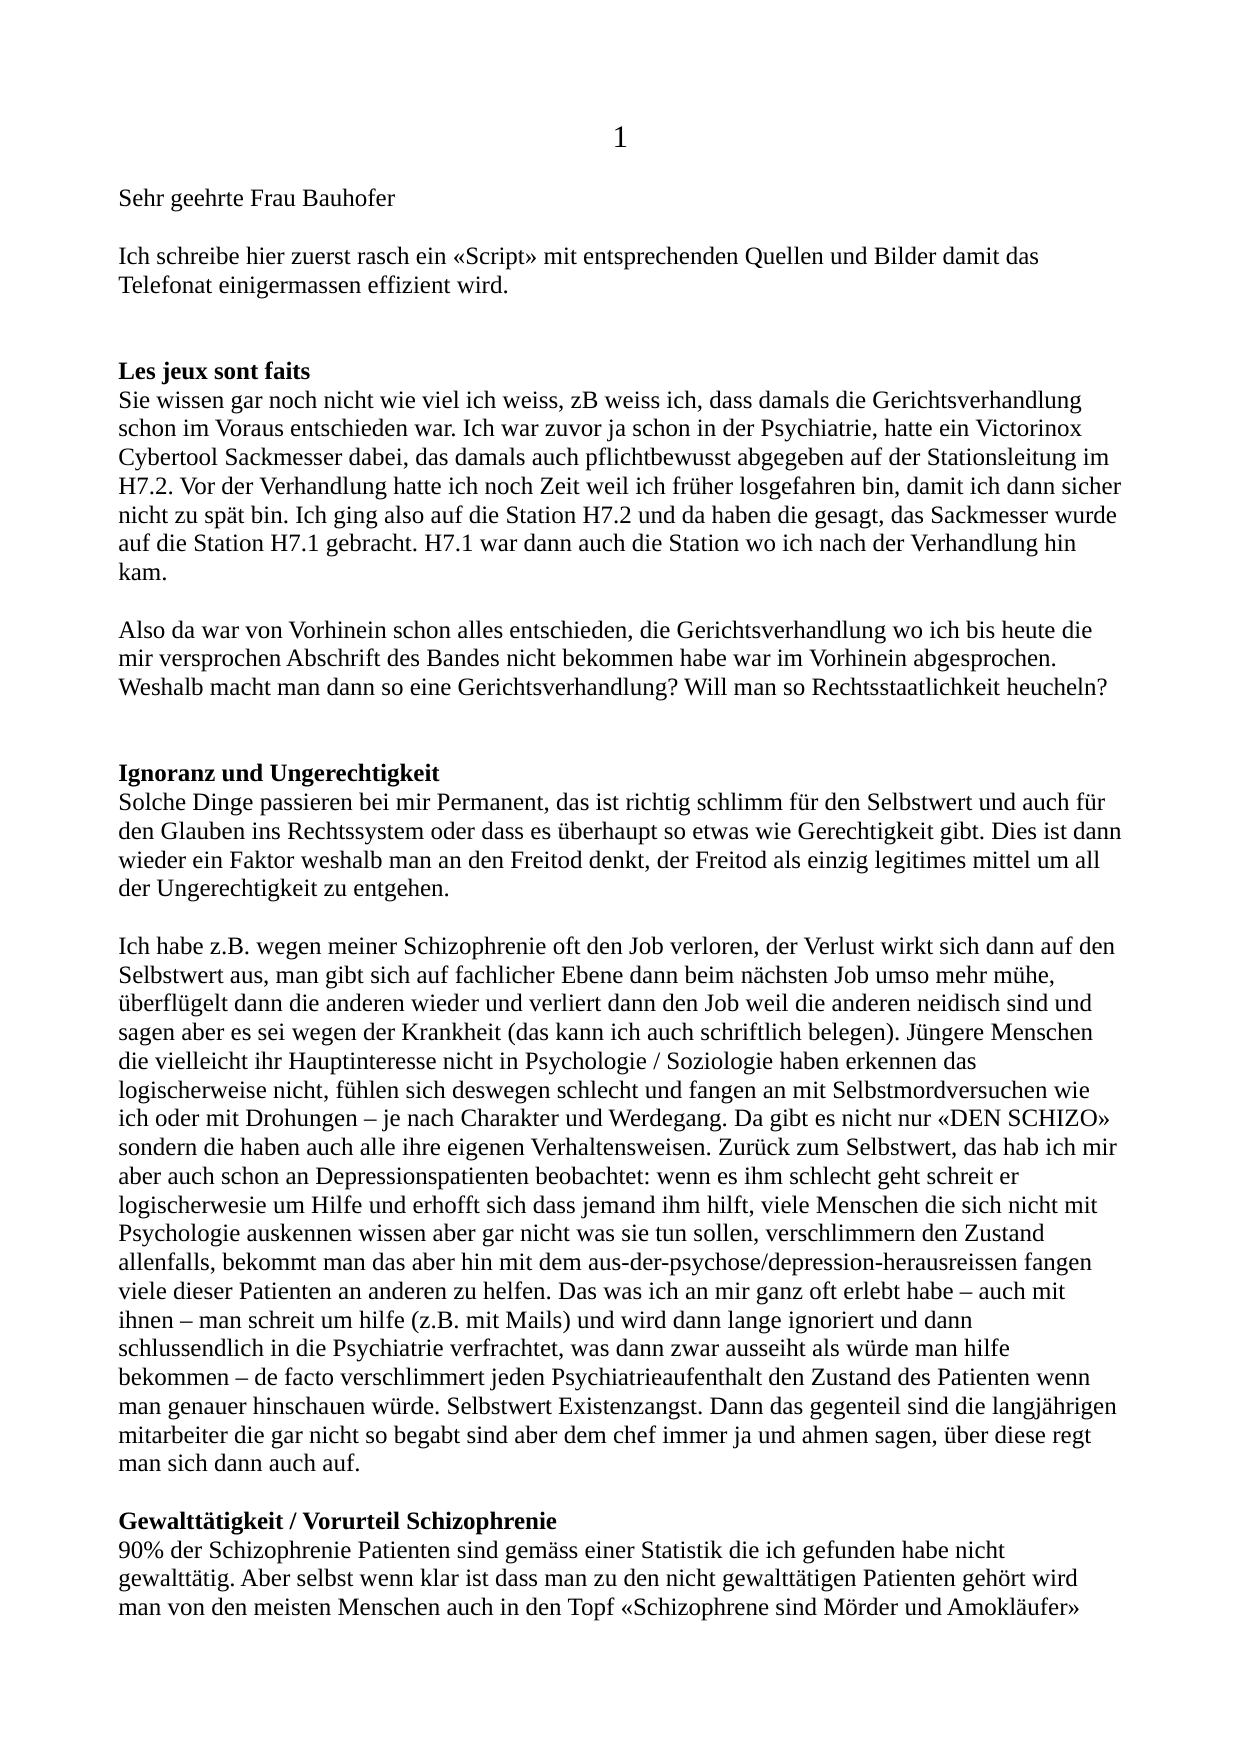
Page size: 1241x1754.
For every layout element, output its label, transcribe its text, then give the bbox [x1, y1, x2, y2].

text Ich habe z.B. wegen meiner Schizophrenie oft den Job verloren, der Verlust wirkt sich dann auf den Selbstwert aus, man gibt sich auf fachlicher Ebene dann beim nächsten Job umso mehr mühe, überflügelt dann die anderen wieder und verliert dann den Job weil die anderen neidisch sind und sagen aber es sei wegen der Krankheit (das kann ich auch schriftlich belegen). Jüngere Menschen die vielleicht ihr Hauptinteresse nicht in Psychologie / Soziologie haben erkennen das logischerweise nicht, fühlen sich deswegen schlecht und fangen an mit Selbstmordversuchen wie ich oder mit Drohungen – je nach Charakter und Werdegang. Da gibt es nicht nur «DEN SCHIZO» sondern die haben auch alle ihre eigenen Verhaltensweisen. Zurück zum Selbstwert, das hab ich mir aber auch schon an Depressionspatienten beobachtet: wenn es ihm schlecht geht schreit er logischerwesie um Hilfe und erhofft sich dass jemand ihm hilft, viele Menschen die sich nicht mit Psychologie auskennen wissen aber gar nicht was sie tun sollen, verschlimmern den Zustand allenfalls, bekommt man das aber hin mit dem aus-der-psychose/depression-herausreissen fangen viele dieser Patienten an anderen zu helfen. Das was ich an mir ganz oft erlebt habe – auch mit ihnen – man schreit um hilfe (z.B. mit Mails) und wird dann lange ignoriert und dann schlussendlich in die Psychiatrie verfrachtet, was dann zwar ausseiht als würde man hilfe bekommen – de facto verschlimmert jeden Psychiatrieaufenthalt den Zustand des Patienten wenn man genauer hinschauen würde. Selbstwert Existenzangst. Dann das gegenteil sind die langjährigen mitarbeiter die gar nicht so begabt sind aber dem chef immer ja und ahmen sagen, über diese regt man sich dann auch auf. [118, 931, 1122, 1477]
text Solche Dinge passieren bei mir Permanent, das ist richtig schlimm für den Selbstwert und auch für den Glauben ins Rechtssystem oder dass es überhaupt so etwas wie Gerechtigkeit gibt. Dies ist dann wieder ein Faktor weshalb man an den Freitod denkt, der Freitod als einzig legitimes mittel um all der Ungerechtigkeit zu entgehen. [118, 787, 1122, 902]
text Les jeux sont faits [118, 356, 1122, 385]
text Ich schreibe hier zuerst rasch ein «Script» mit entsprechenden Quellen und Bilder damit das Telefonat einigermassen effizient wird. [118, 241, 1122, 298]
text Gewalttätigkeit / Vorurteil Schizophrenie [118, 1506, 1122, 1535]
text Sehr geehrte Frau Bauhofer [118, 183, 1122, 212]
text 90% der Schizophrenie Patienten sind gemäss einer Statistik die ich gefunden habe nicht gewalttätig. Aber selbst wenn klar ist dass man zu den nicht gewalttätigen Patienten gehört wird man von den meisten Menschen auch in den Topf «Schizophrene sind Mörder und Amokläufer» [118, 1535, 1122, 1621]
text Ignoranz und Ungerechtigkeit [118, 758, 1122, 787]
text Also da war von Vorhinein schon alles entschieden, die Gerichtsverhandlung wo ich bis heute die mir versprochen Abschrift des Bandes nicht bekommen habe war im Vorhinein abgesprochen. Weshalb macht man dann so eine Gerichtsverhandlung? Will man so Rechtsstaatlichkeit heucheln? [118, 615, 1122, 701]
text Sie wissen gar noch nicht wie viel ich weiss, zB weiss ich, dass damals die Gerichtsverhandlung schon im Voraus entschieden war. Ich war zuvor ja schon in der Psychiatrie, hatte ein Victorinox Cybertool Sackmesser dabei, das damals auch pflichtbewusst abgegeben auf der Stationsleitung im H7.2. Vor der Verhandlung hatte ich noch Zeit weil ich früher losgefahren bin, damit ich dann sicher nicht zu spät bin. Ich ging also auf die Station H7.2 und da haben die gesagt, das Sackmesser wurde auf die Station H7.1 gebracht. H7.1 war dann auch die Station wo ich nach der Verhandlung hin kam. [118, 385, 1122, 586]
